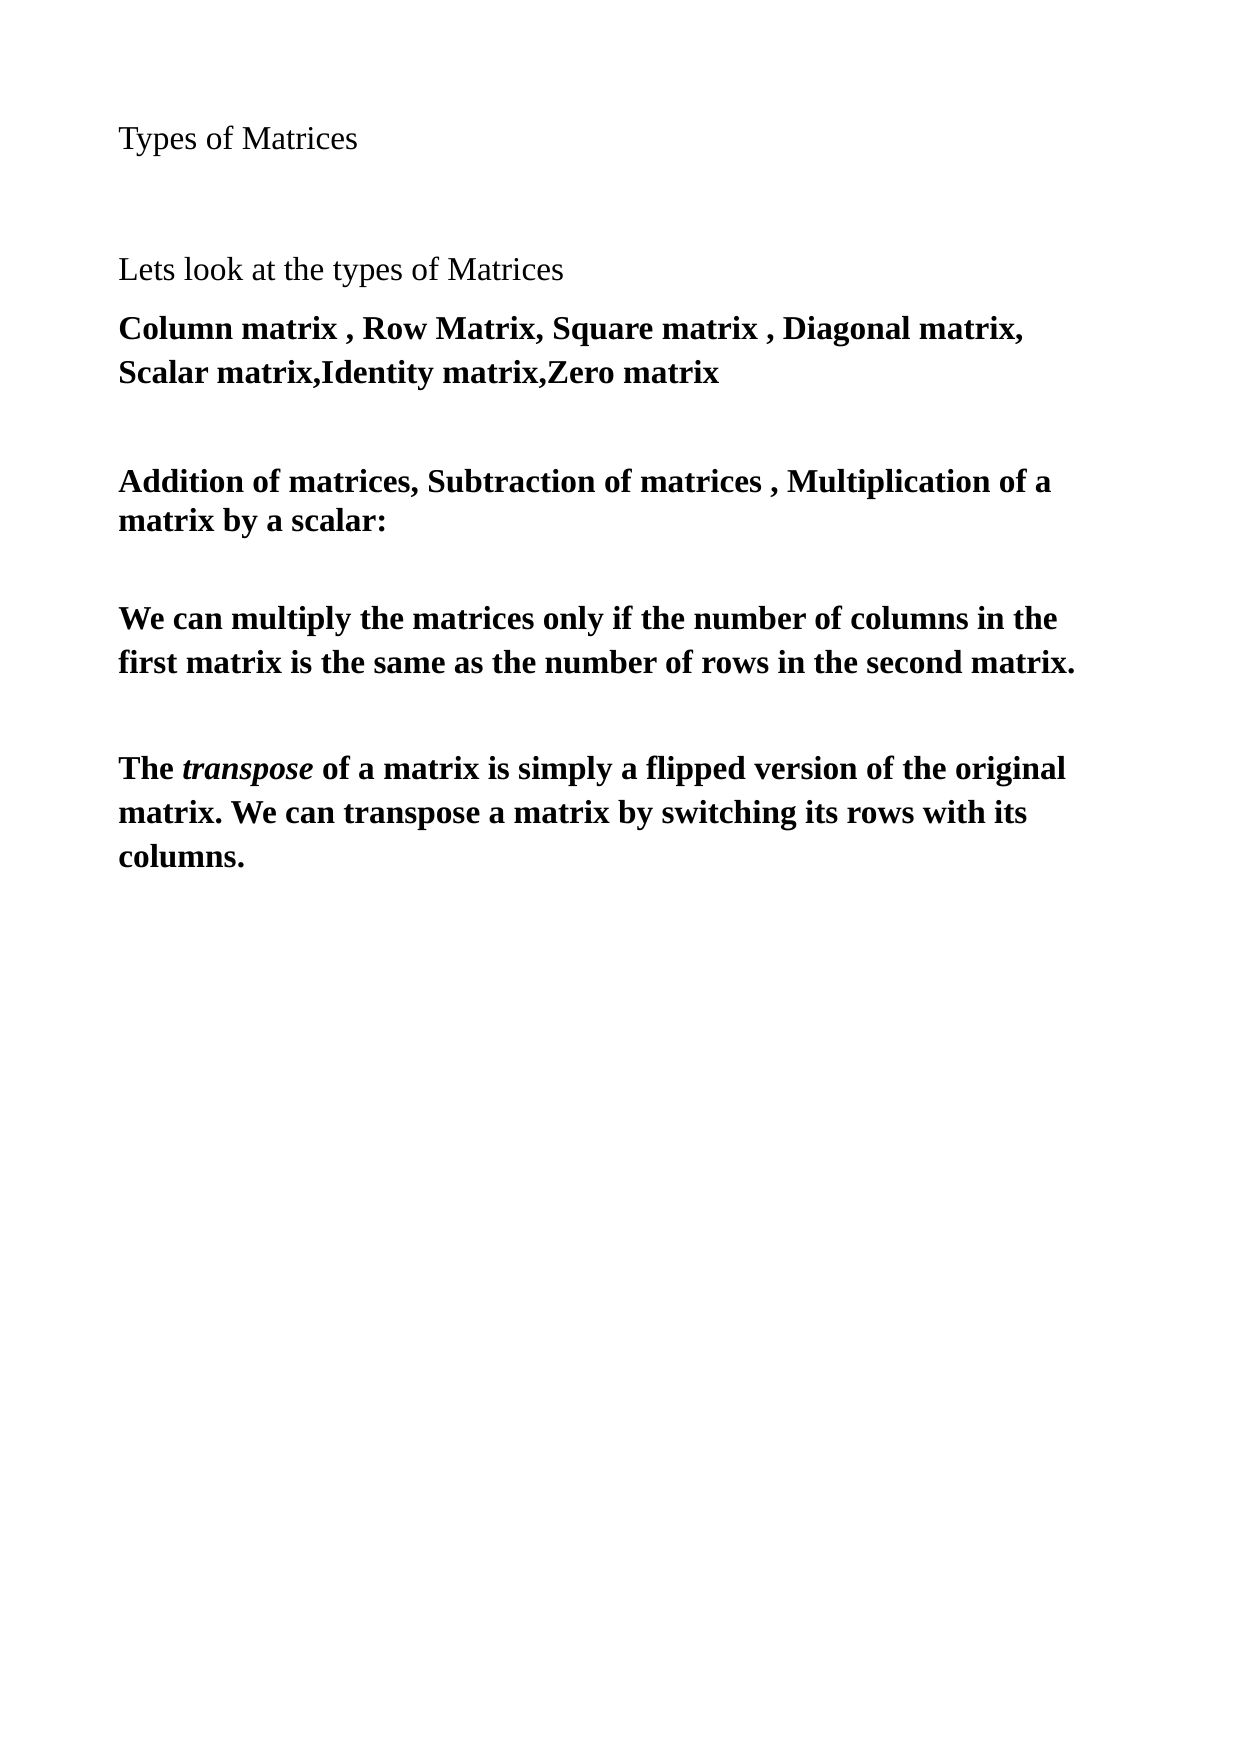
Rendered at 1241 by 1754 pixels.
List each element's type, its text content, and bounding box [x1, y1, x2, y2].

text Types of Matrices [118, 118, 1122, 156]
text The transpose of a matrix is simply a flipped version of the original matrix. We can transpose a matrix by switching its rows with its columns. [118, 748, 1122, 875]
text We can multiply the matrices only if the number of columns in the first matrix is the same as the number of rows in the second matrix. [118, 598, 1122, 681]
text Column matrix , Row Matrix, Square matrix , Diagonal matrix, Scalar matrix,Identity matrix,Zero matrix [118, 308, 1122, 390]
text Lets look at the types of Matrices [118, 249, 1122, 288]
subtitle Addition of matrices, Subtraction of matrices , Multiplication of a matrix by a scalar: [118, 461, 1122, 538]
